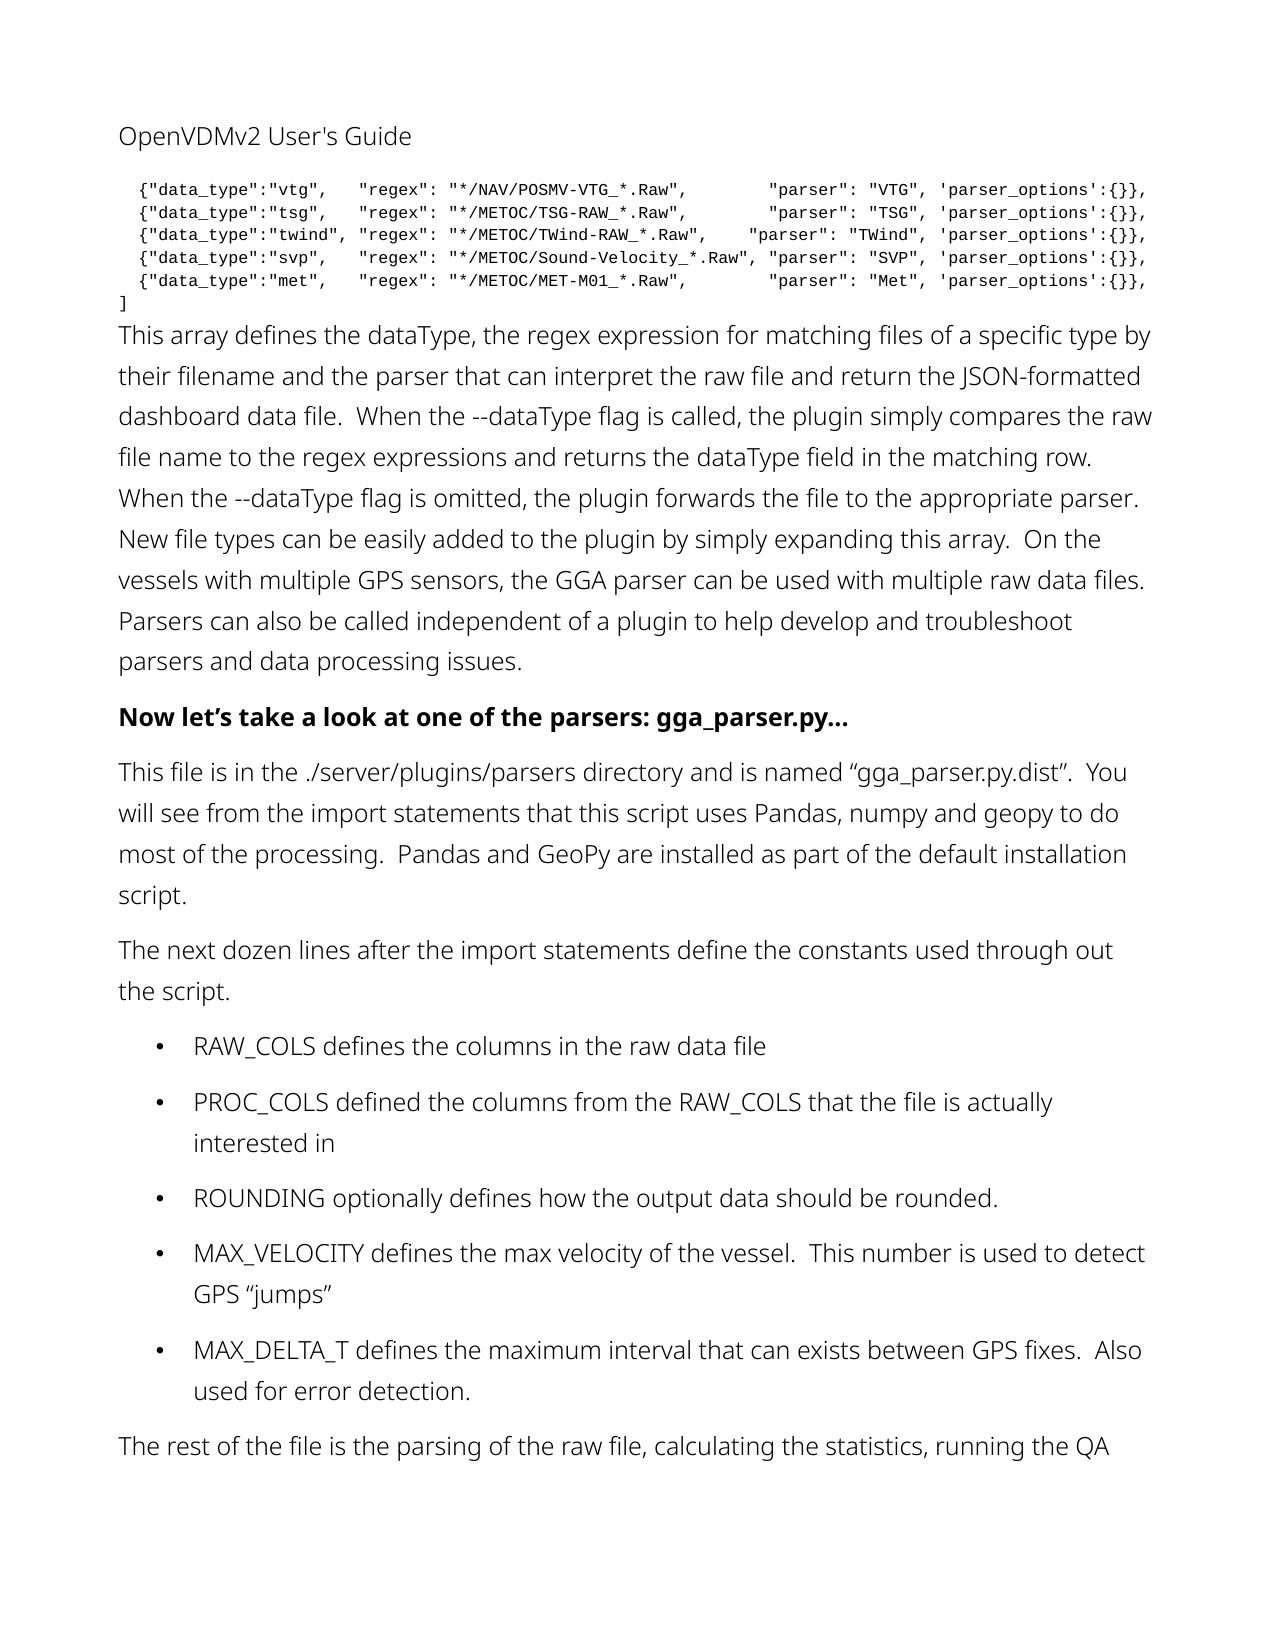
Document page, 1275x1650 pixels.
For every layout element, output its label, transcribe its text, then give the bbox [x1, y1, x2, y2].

text {"data_type":"met", "regex": "*/METOC/MET-M01_*.Raw", "parser": "Met", 'parser_options':{}}, [118, 272, 1157, 291]
text The next dozen lines after the import statements define the constants used through out the script. [118, 933, 1157, 1008]
list MAX_VELOCITY defines the max velocity of the vessel. This number is used to detect GPS “jumps” [156, 1236, 1157, 1311]
text ] [118, 295, 1157, 313]
text {"data_type":"twind", "regex": "*/METOC/TWind-RAW_*.Raw", "parser": "TWind", 'parser_options':{}}, [118, 227, 1157, 246]
text This file is in the ./server/plugins/parsers directory and is named “gga_parser.py.dist”. You will see from the import statements that this script uses Pandas, numpy and geopy to do most of the processing. Pandas and GeoPy are installed as part of the default installation script. [118, 755, 1157, 911]
list PROC_COLS defined the columns from the RAW_COLS that the file is actually interested in [156, 1084, 1157, 1159]
text This array defines the dataType, the regex expression for matching files of a specific type by their filename and the parser that can interpret the raw file and return the JSON-formatted dashboard data file. When the --dataType flag is called, the plugin simply compares the raw file name to the regex expressions and returns the dataType field in the matching row. When the --dataType flag is omitted, the plugin forwards the file to the appropriate parser. New file types can be easily added to the plugin by simply expanding this array. On the vessels with multiple GPS sensors, the GGA parser can be used with multiple raw data files. Parsers can also be called independent of a plugin to help develop and troubleshoot parsers and data processing issues. [118, 317, 1157, 678]
list ROUNDING optionally defines how the output data should be rounded. [156, 1181, 1157, 1215]
text {"data_type":"svp", "regex": "*/METOC/Sound-Velocity_*.Raw", "parser": "SVP", 'parser_options':{}}, [118, 249, 1157, 268]
text Now let’s take a look at one of the parsers: gga_parser.py... [118, 699, 1157, 733]
text {"data_type":"vtg", "regex": "*/NAV/POSMV-VTG_*.Raw", "parser": "VTG", 'parser_options':{}}, [118, 182, 1157, 201]
list RAW_COLS defines the columns in the raw data file [156, 1029, 1157, 1063]
list MAX_DELTA_T defines the maximum interval that can exists between GPS fixes. Also used for error detection. [156, 1332, 1157, 1407]
text {"data_type":"tsg", "regex": "*/METOC/TSG-RAW_*.Raw", "parser": "TSG", 'parser_options':{}}, [118, 204, 1157, 223]
text The rest of the file is the parsing of the raw file, calculating the statistics, running the QA [118, 1428, 1157, 1463]
